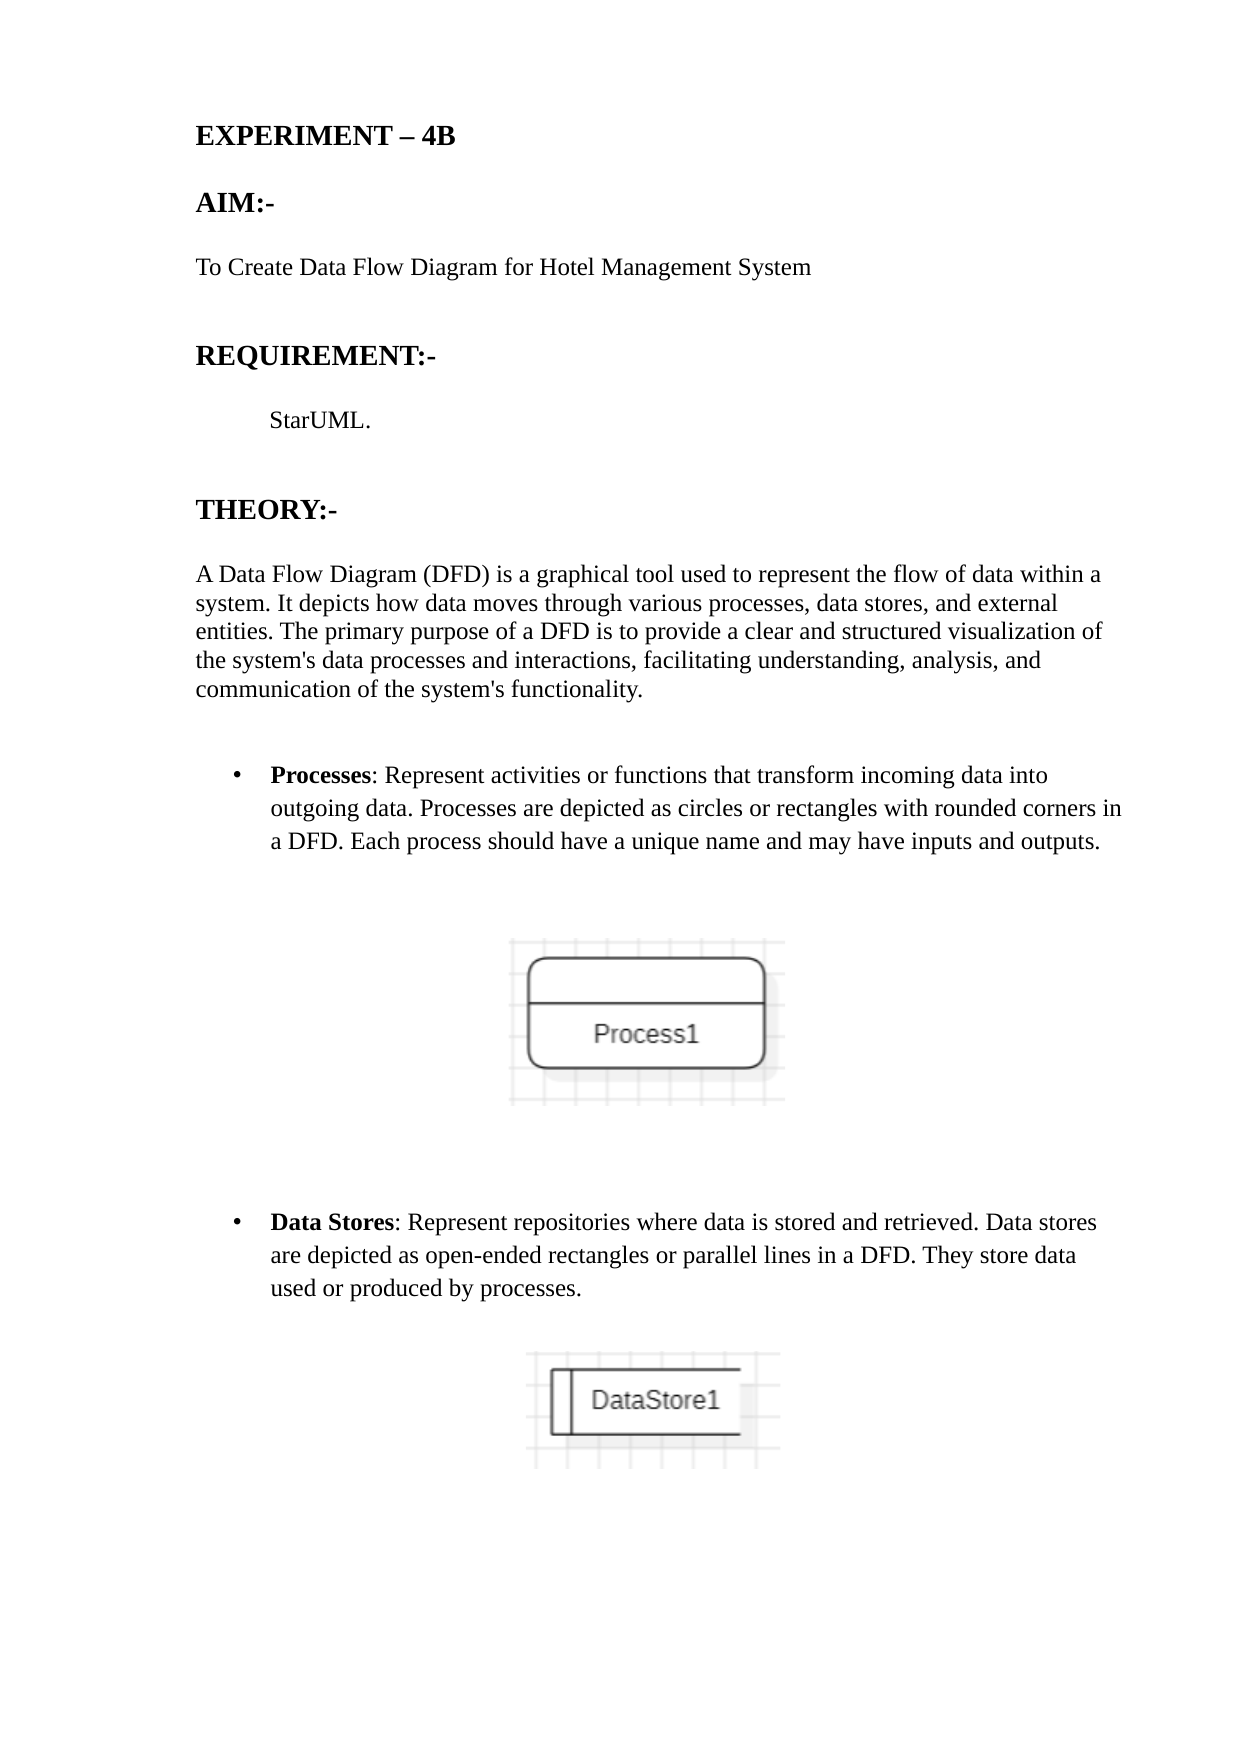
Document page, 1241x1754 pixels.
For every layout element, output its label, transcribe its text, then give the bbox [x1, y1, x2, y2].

text A Data Flow Diagram (DFD) is a graphical tool used to represent the flow of data within a system. It depicts how data moves through various processes, data stores, and external entities. The primary purpose of a DFD is to provide a clear and structured visualization of the system's data processes and interactions, facilitating understanding, analysis, and communication of the system's functionality. [195, 559, 1123, 703]
text THEORY:- [195, 492, 1123, 525]
picture [525, 1351, 781, 1469]
text StarUML. [195, 406, 1123, 434]
text AIM:- [195, 185, 1123, 219]
list Data Stores: Represent repositories where data is stored and retrieved. Data stores are depicted as open-ended rectangles or parallel lines in a DFD. They store data used or produced by processes. [233, 1207, 1123, 1302]
text EXPERIMENT – 4B [195, 118, 1123, 152]
text REQUIREMENT:- [195, 338, 1123, 372]
text To Create Data Flow Diagram for Hotel Management System [195, 252, 1123, 281]
list Processes: Represent activities or functions that transform incoming data into outgoing data. Processes are depicted as circles or rectangles with rounded corners in a DFD. Each process should have a unique name and may have inputs and outputs. [233, 760, 1123, 855]
picture [508, 938, 786, 1106]
